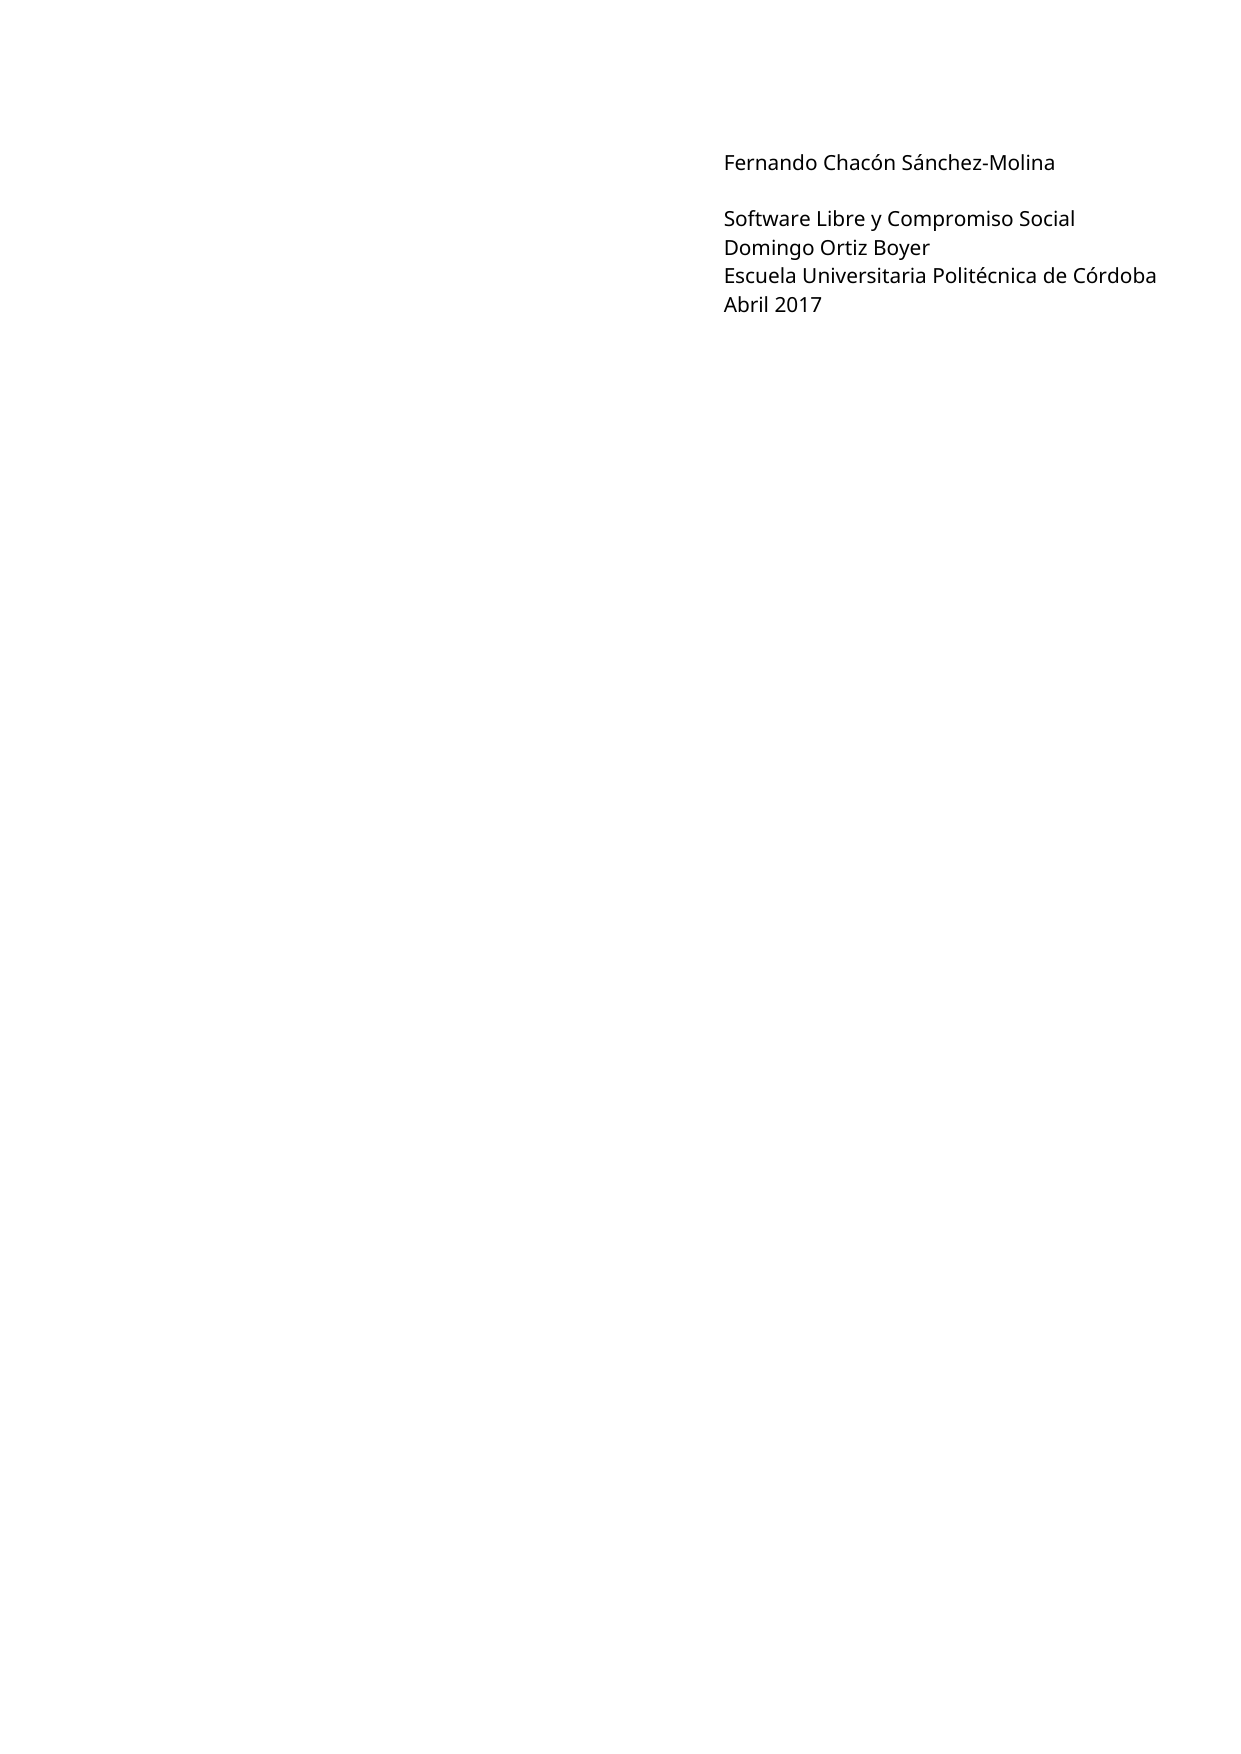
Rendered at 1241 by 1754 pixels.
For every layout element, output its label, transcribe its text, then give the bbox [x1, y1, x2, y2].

text Abril 2017 [723, 290, 1196, 318]
text Fernando Chacón Sánchez-Molina [723, 148, 1196, 176]
text Domingo Ortiz Boyer [723, 233, 1196, 261]
text Escuela Universitaria Politécnica de Córdoba [723, 261, 1196, 290]
text Software Libre y Compromiso Social [723, 204, 1196, 233]
